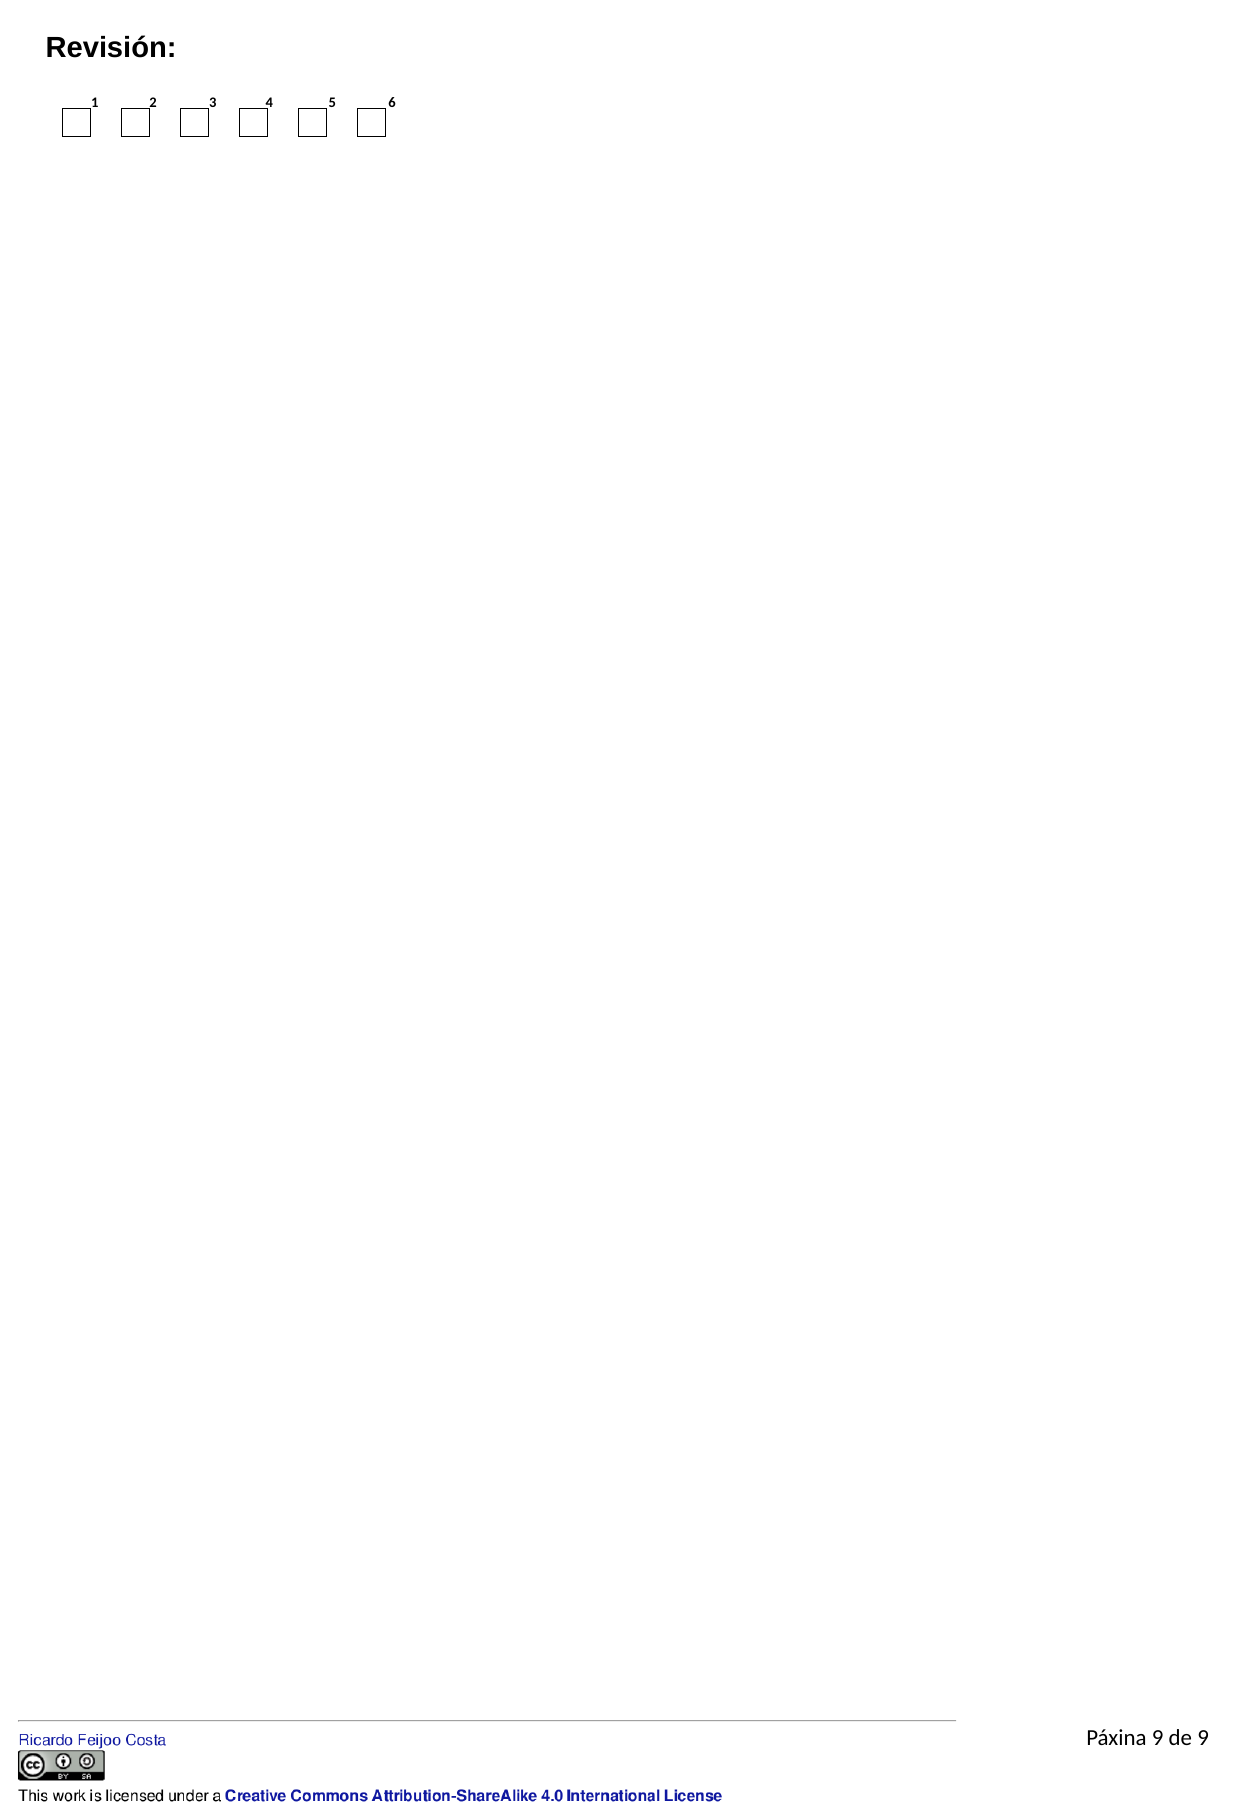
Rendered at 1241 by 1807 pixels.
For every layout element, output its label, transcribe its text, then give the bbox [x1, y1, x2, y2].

picture [8, 1715, 957, 1806]
text 1 2 3 4 5 6 [45, 81, 1209, 111]
subtitle Revisión: [45, 30, 1209, 63]
